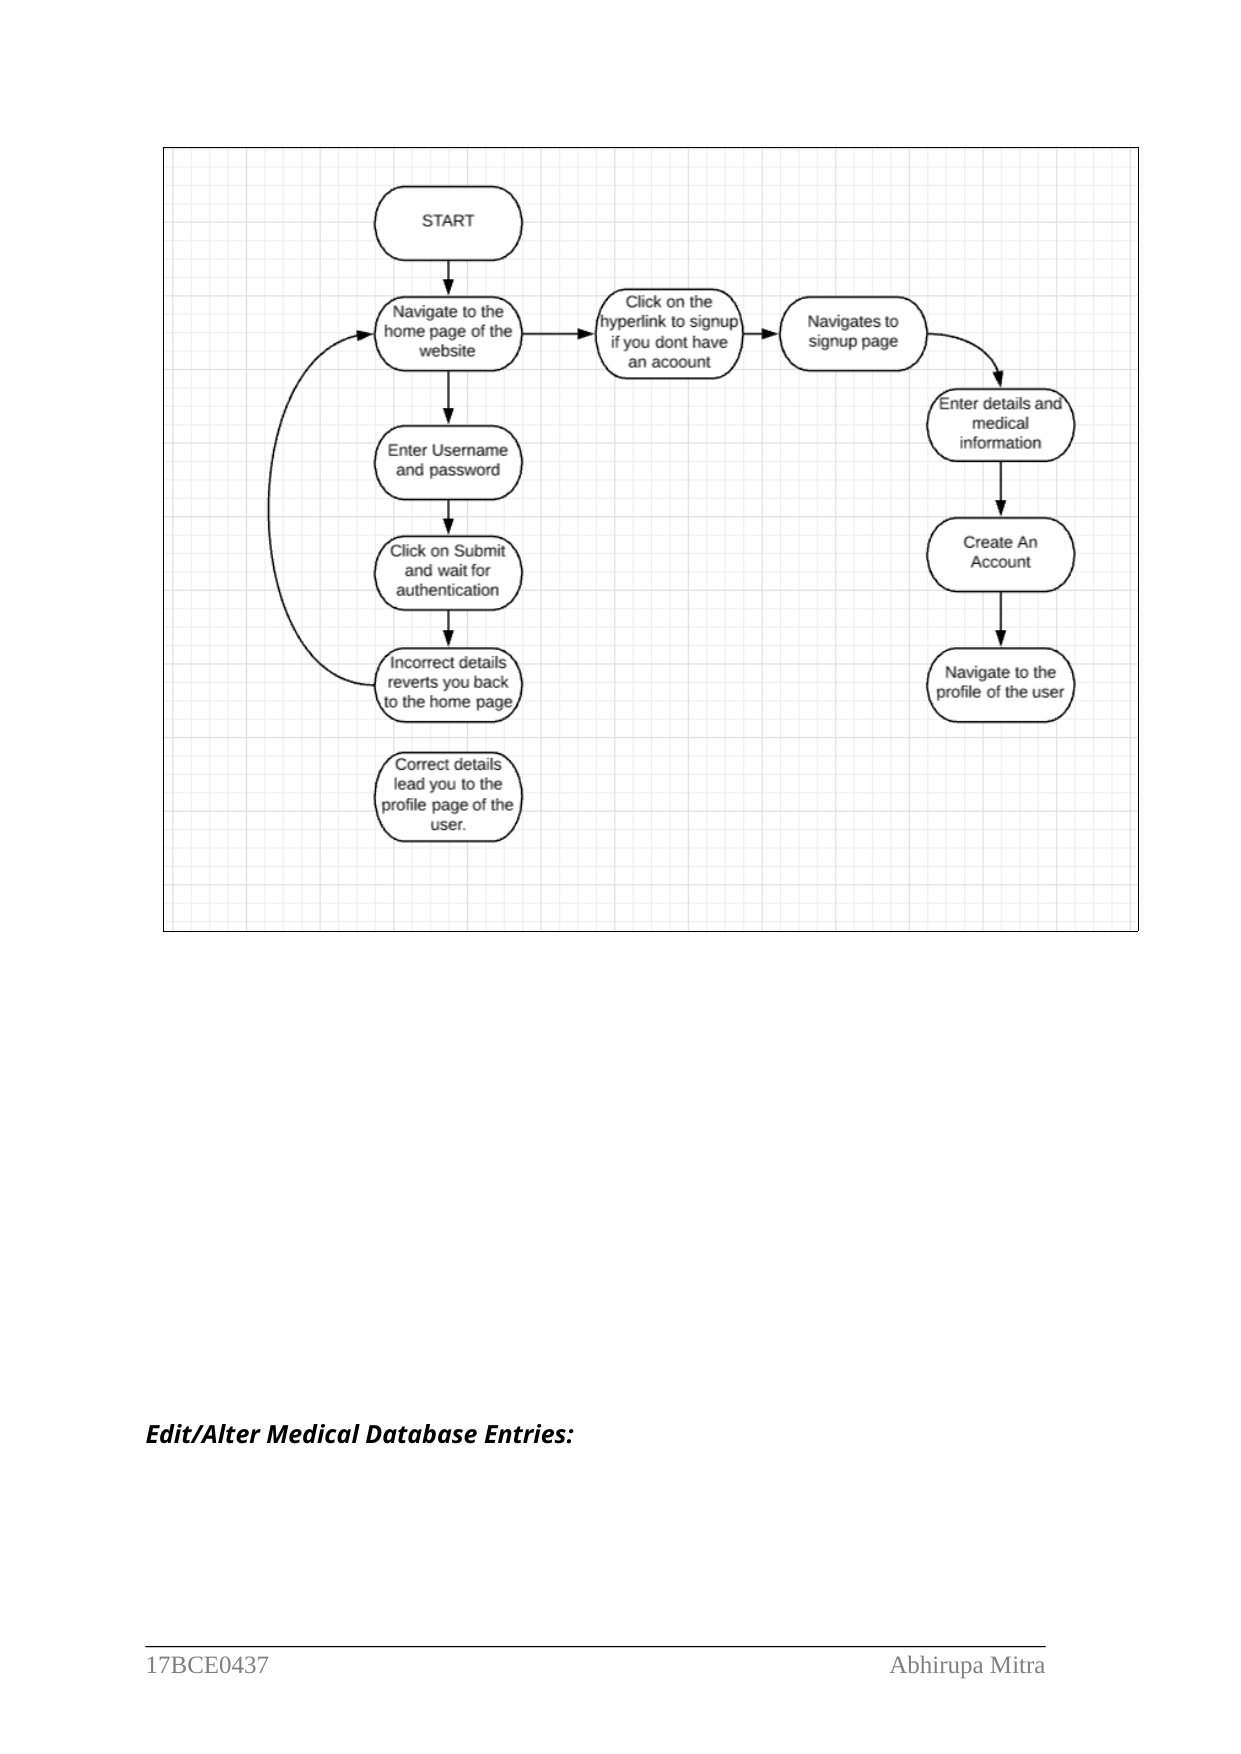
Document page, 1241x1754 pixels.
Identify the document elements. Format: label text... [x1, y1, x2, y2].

picture [164, 148, 966, 931]
text Edit/Alter Medical Database Entries: [145, 1416, 1090, 1450]
